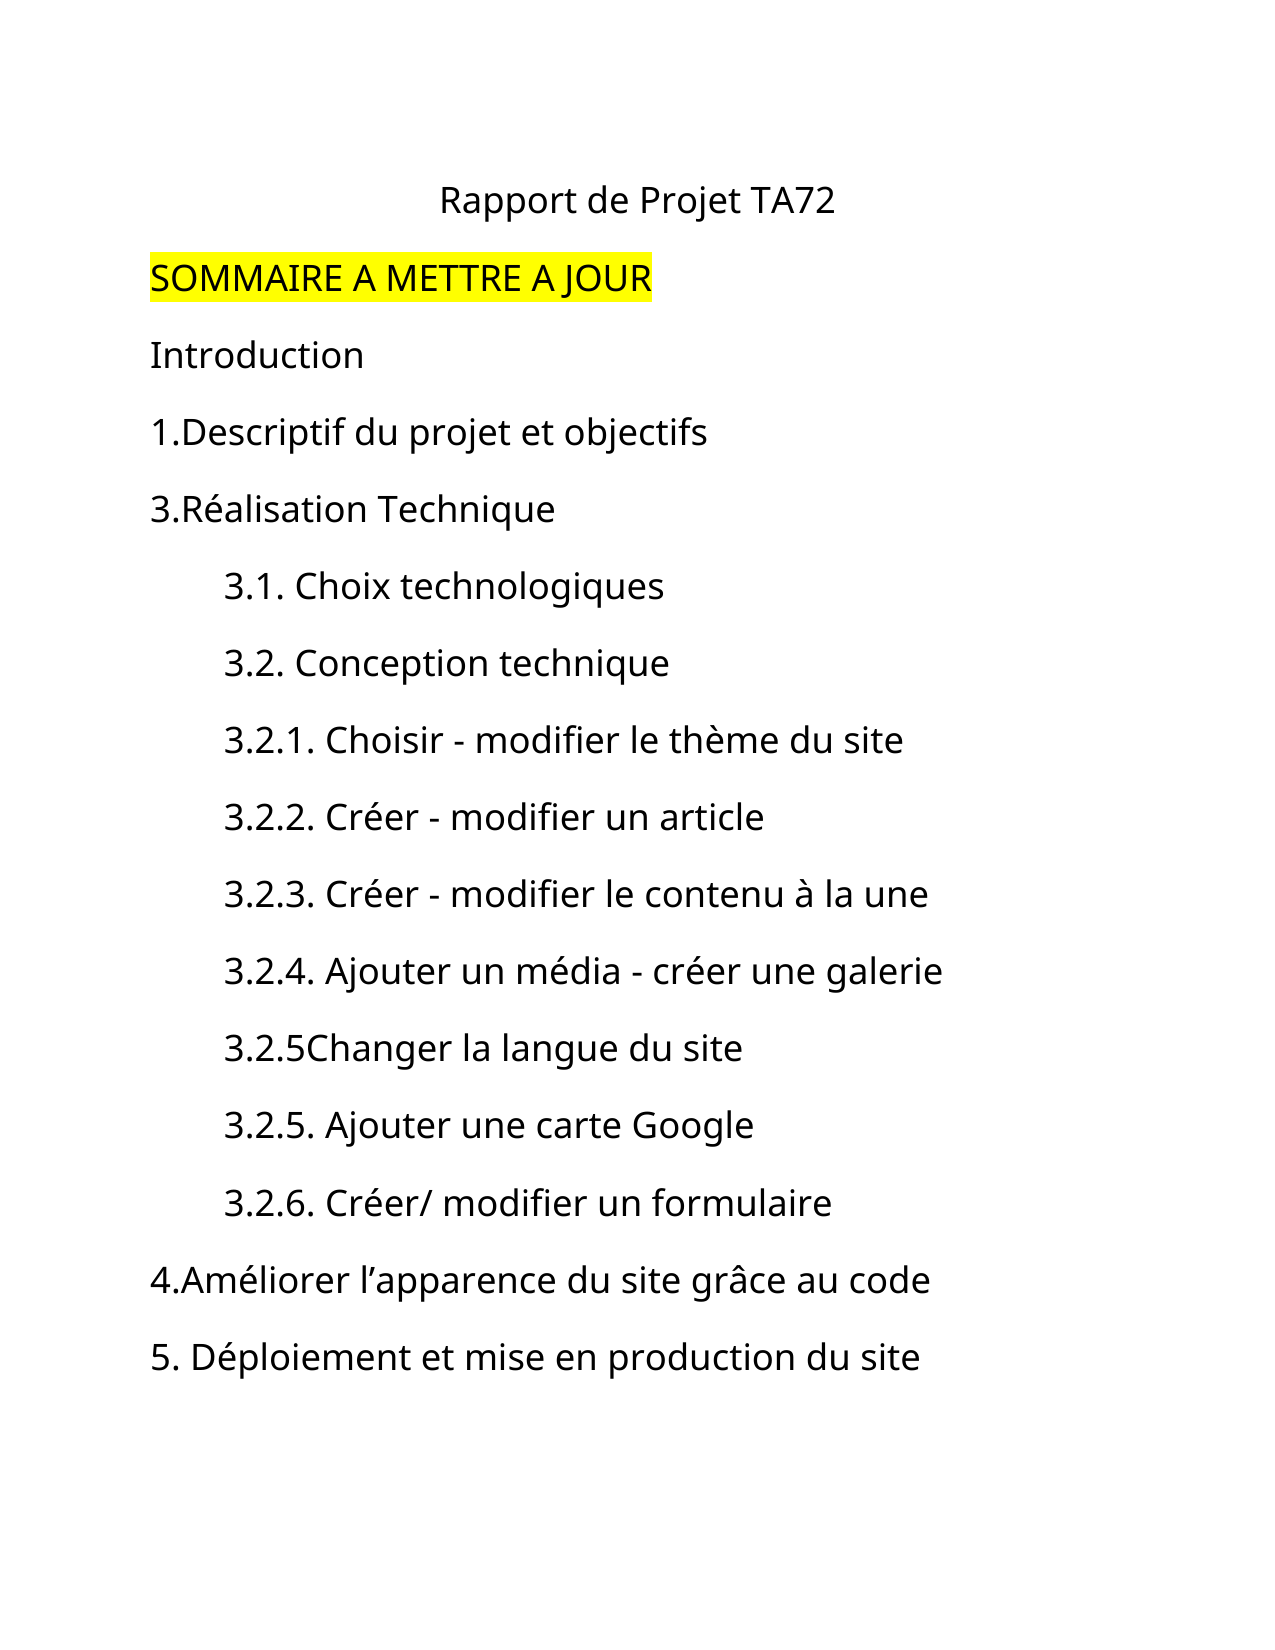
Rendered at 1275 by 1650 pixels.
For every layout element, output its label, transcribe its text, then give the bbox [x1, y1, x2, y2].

subtitle 3.Réalisation Technique [150, 483, 1125, 533]
subtitle Introduction [150, 329, 1125, 379]
subtitle 3.2.2. Créer - modifier un article [224, 792, 1125, 841]
subtitle 3.1. Choix technologiques [224, 560, 1125, 610]
subtitle Rapport de Projet TA72 [150, 175, 1125, 225]
subtitle 3.2. Conception technique [224, 637, 1125, 687]
subtitle 3.2.6. Créer/ modifier un formulaire [224, 1177, 1125, 1227]
subtitle 3.2.1. Choisir - modifier le thème du site [224, 714, 1125, 764]
subtitle SOMMAIRE A METTRE A JOUR [150, 252, 1125, 302]
subtitle 4.Améliorer l’apparence du site grâce au code [150, 1254, 1125, 1304]
subtitle 3.2.4. Ajouter un média - créer une galerie [224, 946, 1125, 996]
subtitle 3.2.3. Créer - modifier le contenu à la une [224, 869, 1125, 918]
subtitle 1.Descriptif du projet et objectifs [150, 406, 1125, 456]
subtitle 3.2.5. Ajouter une carte Google [224, 1100, 1125, 1150]
subtitle 3.2.5Changer la langue du site [224, 1023, 1125, 1073]
subtitle 5. Déploiement et mise en production du site [150, 1331, 1125, 1381]
